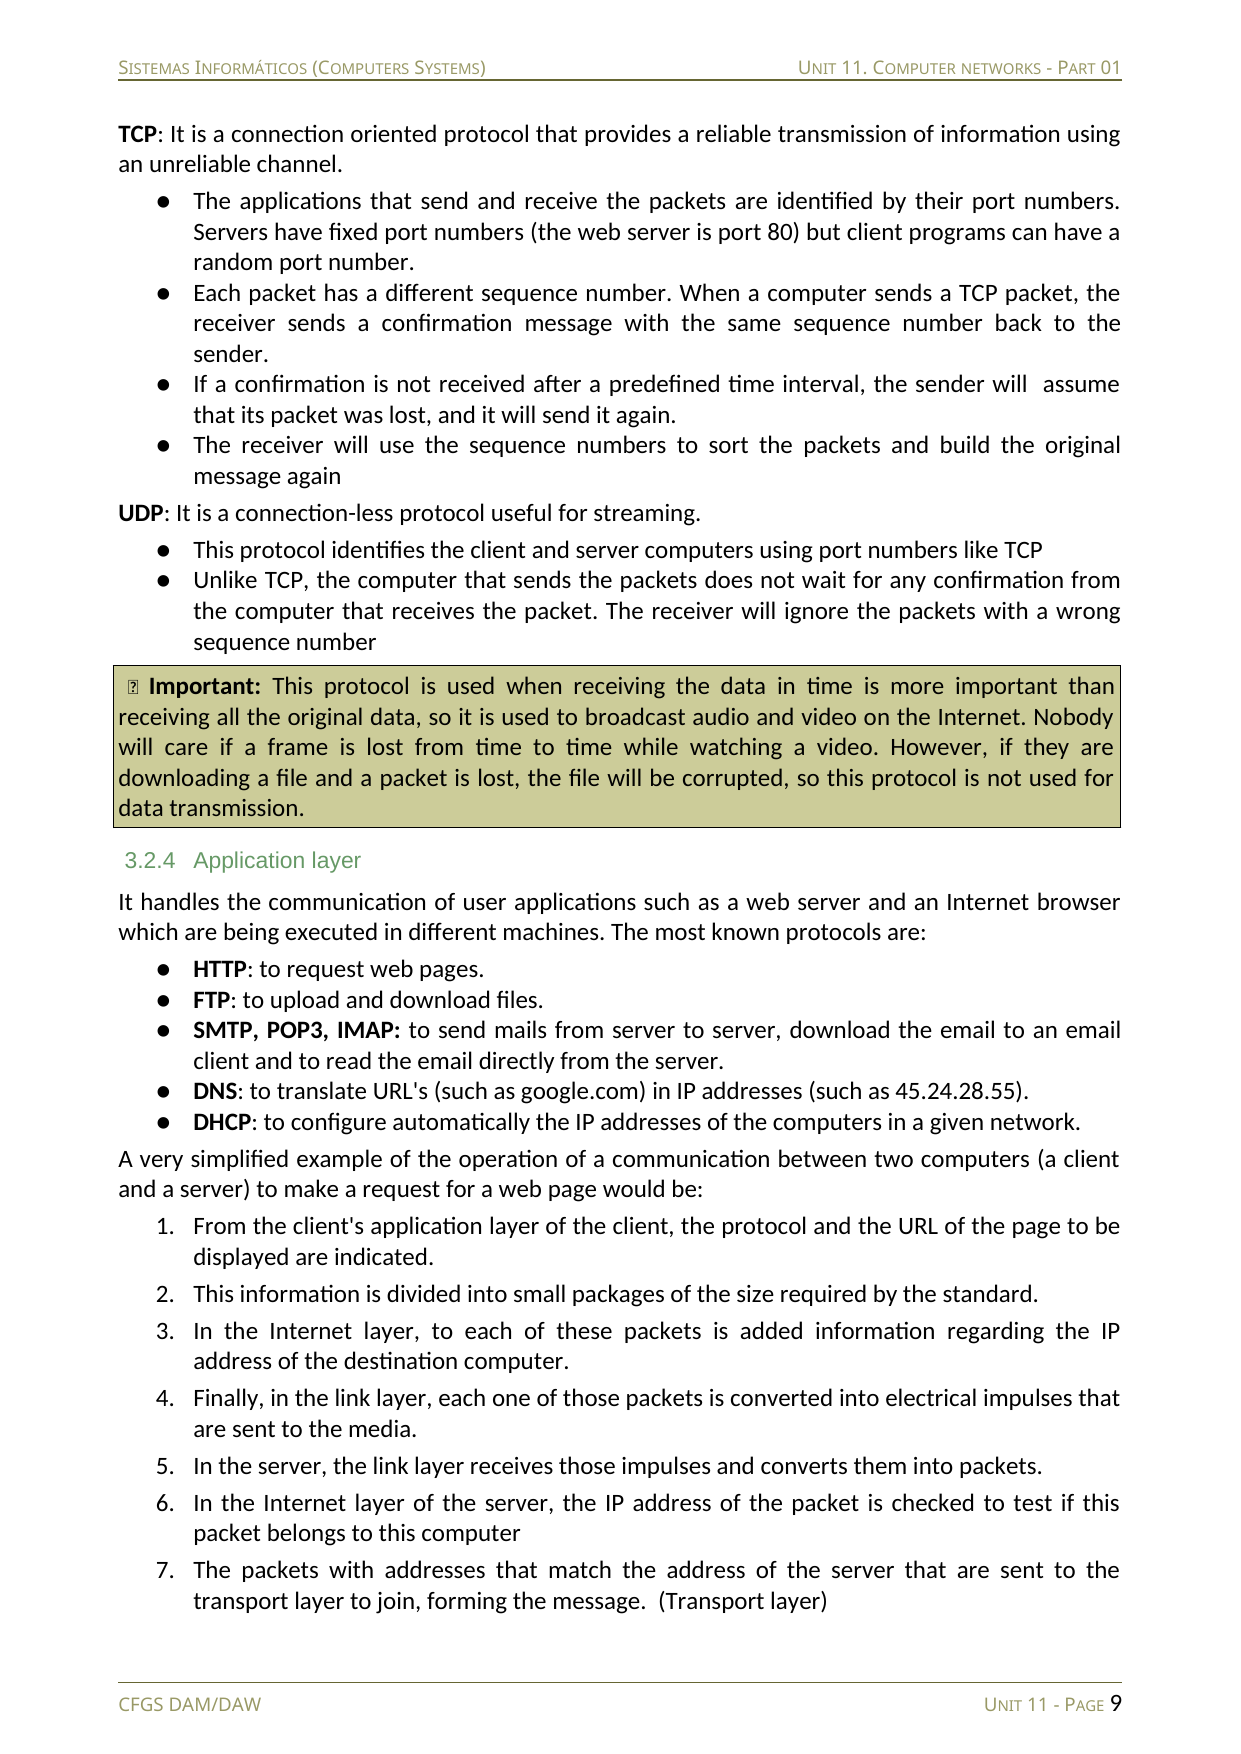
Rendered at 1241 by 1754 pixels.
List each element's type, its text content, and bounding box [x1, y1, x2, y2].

text A very simplified example of the operation of a communication between two computers (a client and a server) to make a request for a web page would be: [118, 1143, 1122, 1204]
list SMTP, POP3, IMAP: to send mails from server to server, download the email to an email client and to read the email directly from the server. [156, 1014, 1122, 1075]
list DNS: to translate URL's (such as google.com) in IP addresses (such as 45.24.28.55). [156, 1075, 1122, 1106]
list DHCP: to configure automatically the IP addresses of the computers in a given network. [156, 1106, 1122, 1136]
list In the Internet layer of the server, the IP address of the packet is checked to test if this packet belongs to this computer [156, 1487, 1122, 1548]
text UDP: It is a connection-less protocol useful for streaming. [118, 497, 1122, 528]
list FTP: to upload and download files. [156, 984, 1122, 1014]
list The applications that send and receive the packets are identified by their port numbers. Servers have fixed port numbers (the web server is port 80) but client programs can have a random port number. [156, 186, 1122, 277]
list If a confirmation is not received after a predefined time interval, the sender will assume that its packet was lost, and it will send it again. [156, 369, 1122, 430]
list In the server, the link layer receives those impulses and converts them into packets. [156, 1450, 1122, 1480]
list Finally, in the link layer, each one of those packets is converted into electrical impulses that are sent to the media. [156, 1382, 1122, 1443]
text It handles the communication of user applications such as a web server and an Internet browser which are being executed in different machines. The most known protocols are: [118, 886, 1122, 947]
subtitle Application layer [118, 847, 1122, 873]
list This information is divided into small packages of the size required by the standard. [156, 1278, 1122, 1308]
text 📖 Important: This protocol is used when receiving the data in time is more important than receiving all the original data, so it is used to broadcast audio and video on the Internet. Nobody will care if a frame is lost from time to time while watching a video. However, if they are downloading a file and a packet is lost, the file will be corrupted, so this protocol is not used for data transmission. [114, 666, 1120, 827]
list Each packet has a different sequence number. When a computer sends a TCP packet, the receiver sends a confirmation message with the same sequence number back to the sender. [156, 277, 1122, 369]
list In the Internet layer, to each of these packets is added information regarding the IP address of the destination computer. [156, 1315, 1122, 1376]
list HTTP: to request web pages. [156, 953, 1122, 984]
list From the client's application layer of the client, the protocol and the URL of the page to be displayed are indicated. [156, 1210, 1122, 1271]
list The receiver will use the sequence numbers to sort the packets and build the original message again [156, 430, 1122, 491]
list This protocol identifies the client and server computers using port numbers like TCP [156, 534, 1122, 565]
list The packets with addresses that match the address of the server that are sent to the transport layer to join, forming the message. (Transport layer) [156, 1554, 1122, 1615]
list Unlike TCP, the computer that sends the packets does not wait for any confirmation from the computer that receives the packet. The receiver will ignore the packets with a wrong sequence number [156, 565, 1122, 656]
text TCP: It is a connection oriented protocol that provides a reliable transmission of information using an unreliable channel. [118, 118, 1122, 179]
